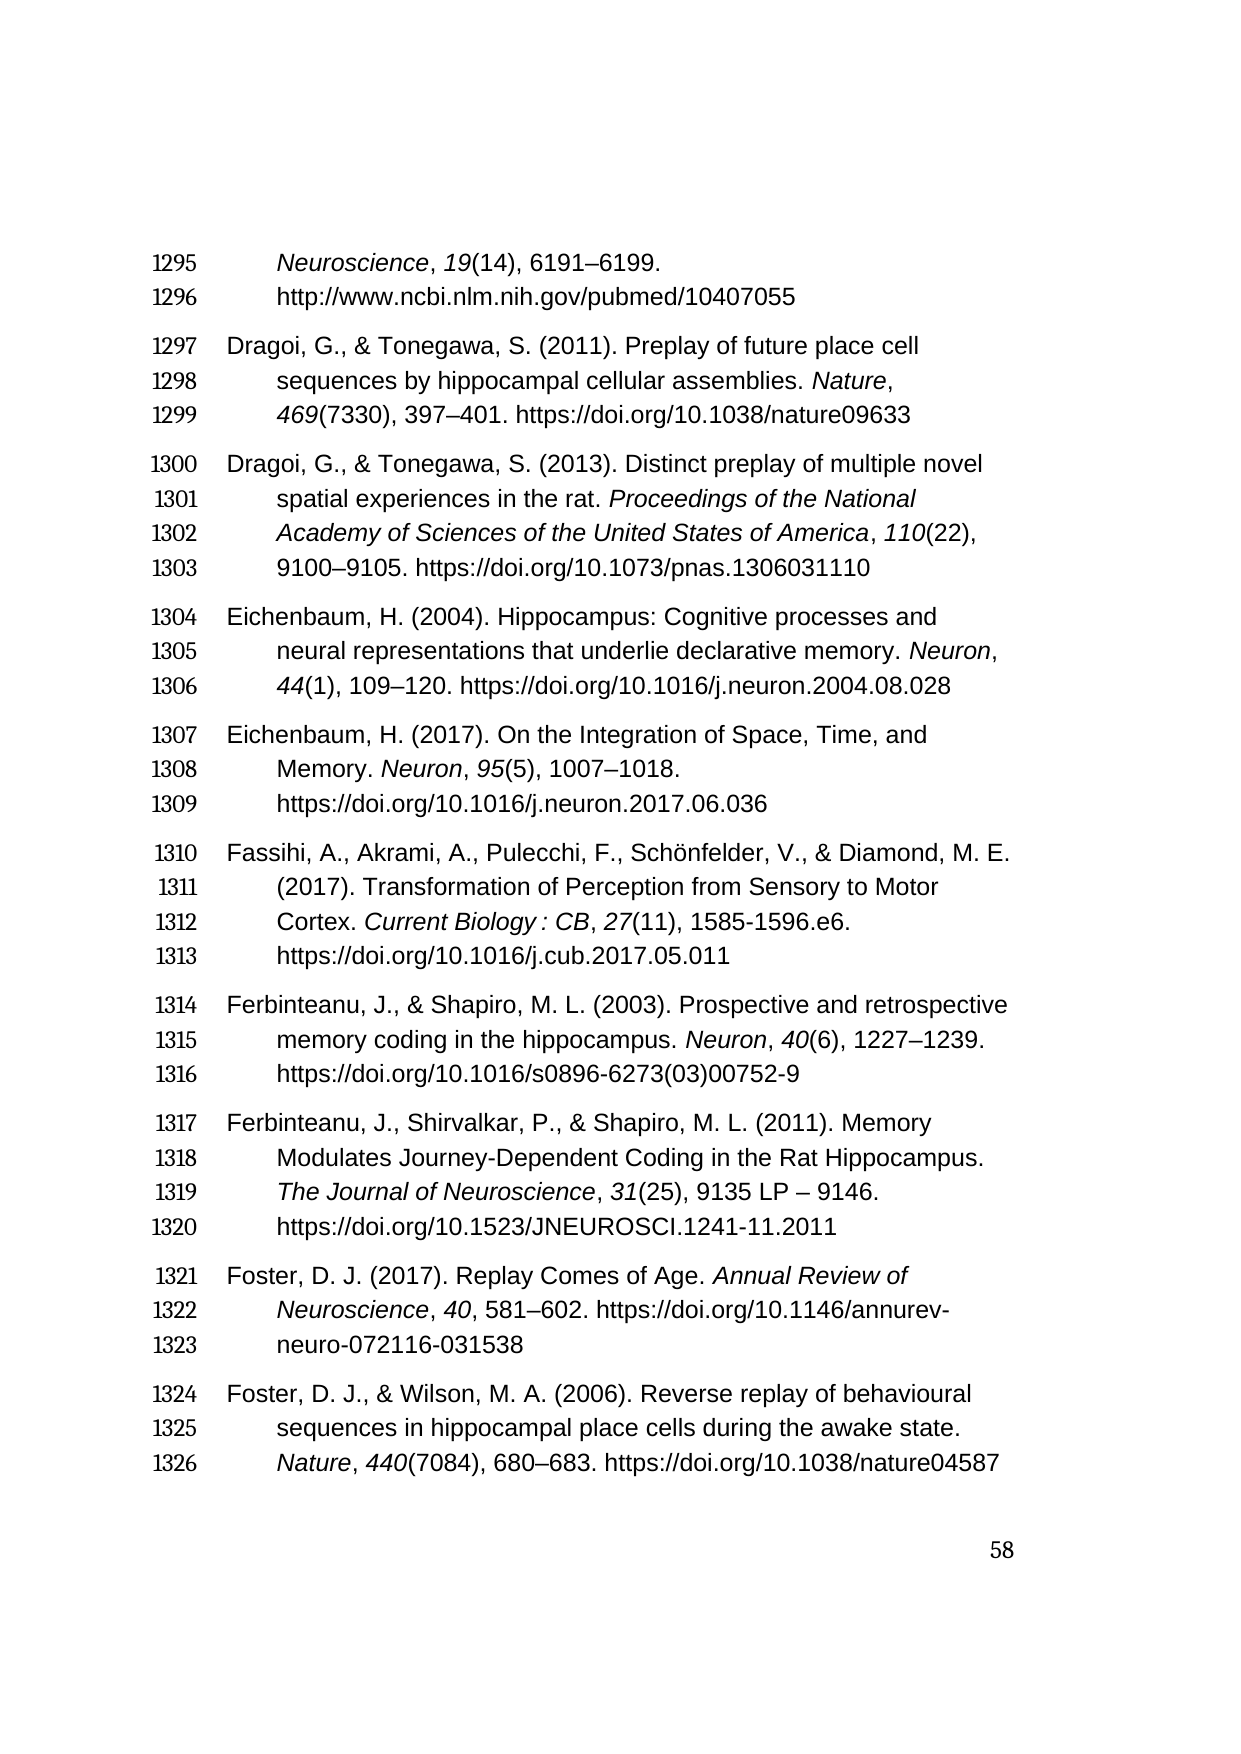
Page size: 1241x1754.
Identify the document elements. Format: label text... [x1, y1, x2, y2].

text Dragoi, G., & Tonegawa, S. (2013). Distinct preplay of multiple novel spatial experiences in the rat. Proceedings of the National Academy of Sciences of the United States of America, 110(22), 9100–9105. https://doi.org/10.1073/pnas.1306031110 [226, 449, 1014, 581]
text Eichenbaum, H. (2017). On the Integration of Space, Time, and Memory. Neuron, 95(5), 1007–1018. https://doi.org/10.1016/j.neuron.2017.06.036 [226, 720, 1014, 817]
text Neuroscience, 19(14), 6191–6199. http://www.ncbi.nlm.nih.gov/pubmed/10407055 [226, 248, 1014, 311]
text Dragoi, G., & Tonegawa, S. (2011). Preplay of future place cell sequences by hippocampal cellular assemblies. Nature, 469(7330), 397–401. https://doi.org/10.1038/nature09633 [226, 331, 1014, 429]
text Foster, D. J., & Wilson, M. A. (2006). Reverse replay of behavioural sequences in hippocampal place cells during the awake state. Nature, 440(7084), 680–683. https://doi.org/10.1038/nature04587 [226, 1379, 1014, 1476]
text Eichenbaum, H. (2004). Hippocampus: Cognitive processes and neural representations that underlie declarative memory. Neuron, 44(1), 109–120. https://doi.org/10.1016/j.neuron.2004.08.028 [226, 602, 1014, 699]
text Fassihi, A., Akrami, A., Pulecchi, F., Schönfelder, V., & Diamond, M. E. (2017). Transformation of Perception from Sensory to Motor Cortex. Current Biology : CB, 27(11), 1585-1596.e6. https://doi.org/10.1016/j.cub.2017.05.011 [226, 838, 1014, 970]
text Foster, D. J. (2017). Replay Comes of Age. Annual Review of Neuroscience, 40, 581–602. https://doi.org/10.1146/annurev-neuro-072116-031538 [226, 1261, 1014, 1358]
text Ferbinteanu, J., & Shapiro, M. L. (2003). Prospective and retrospective memory coding in the hippocampus. Neuron, 40(6), 1227–1239. https://doi.org/10.1016/s0896-6273(03)00752-9 [226, 990, 1014, 1088]
text Ferbinteanu, J., Shirvalkar, P., & Shapiro, M. L. (2011). Memory Modulates Journey-Dependent Coding in the Rat Hippocampus. The Journal of Neuroscience, 31(25), 9135 LP – 9146. https://doi.org/10.1523/JNEUROSCI.1241-11.2011 [226, 1108, 1014, 1240]
